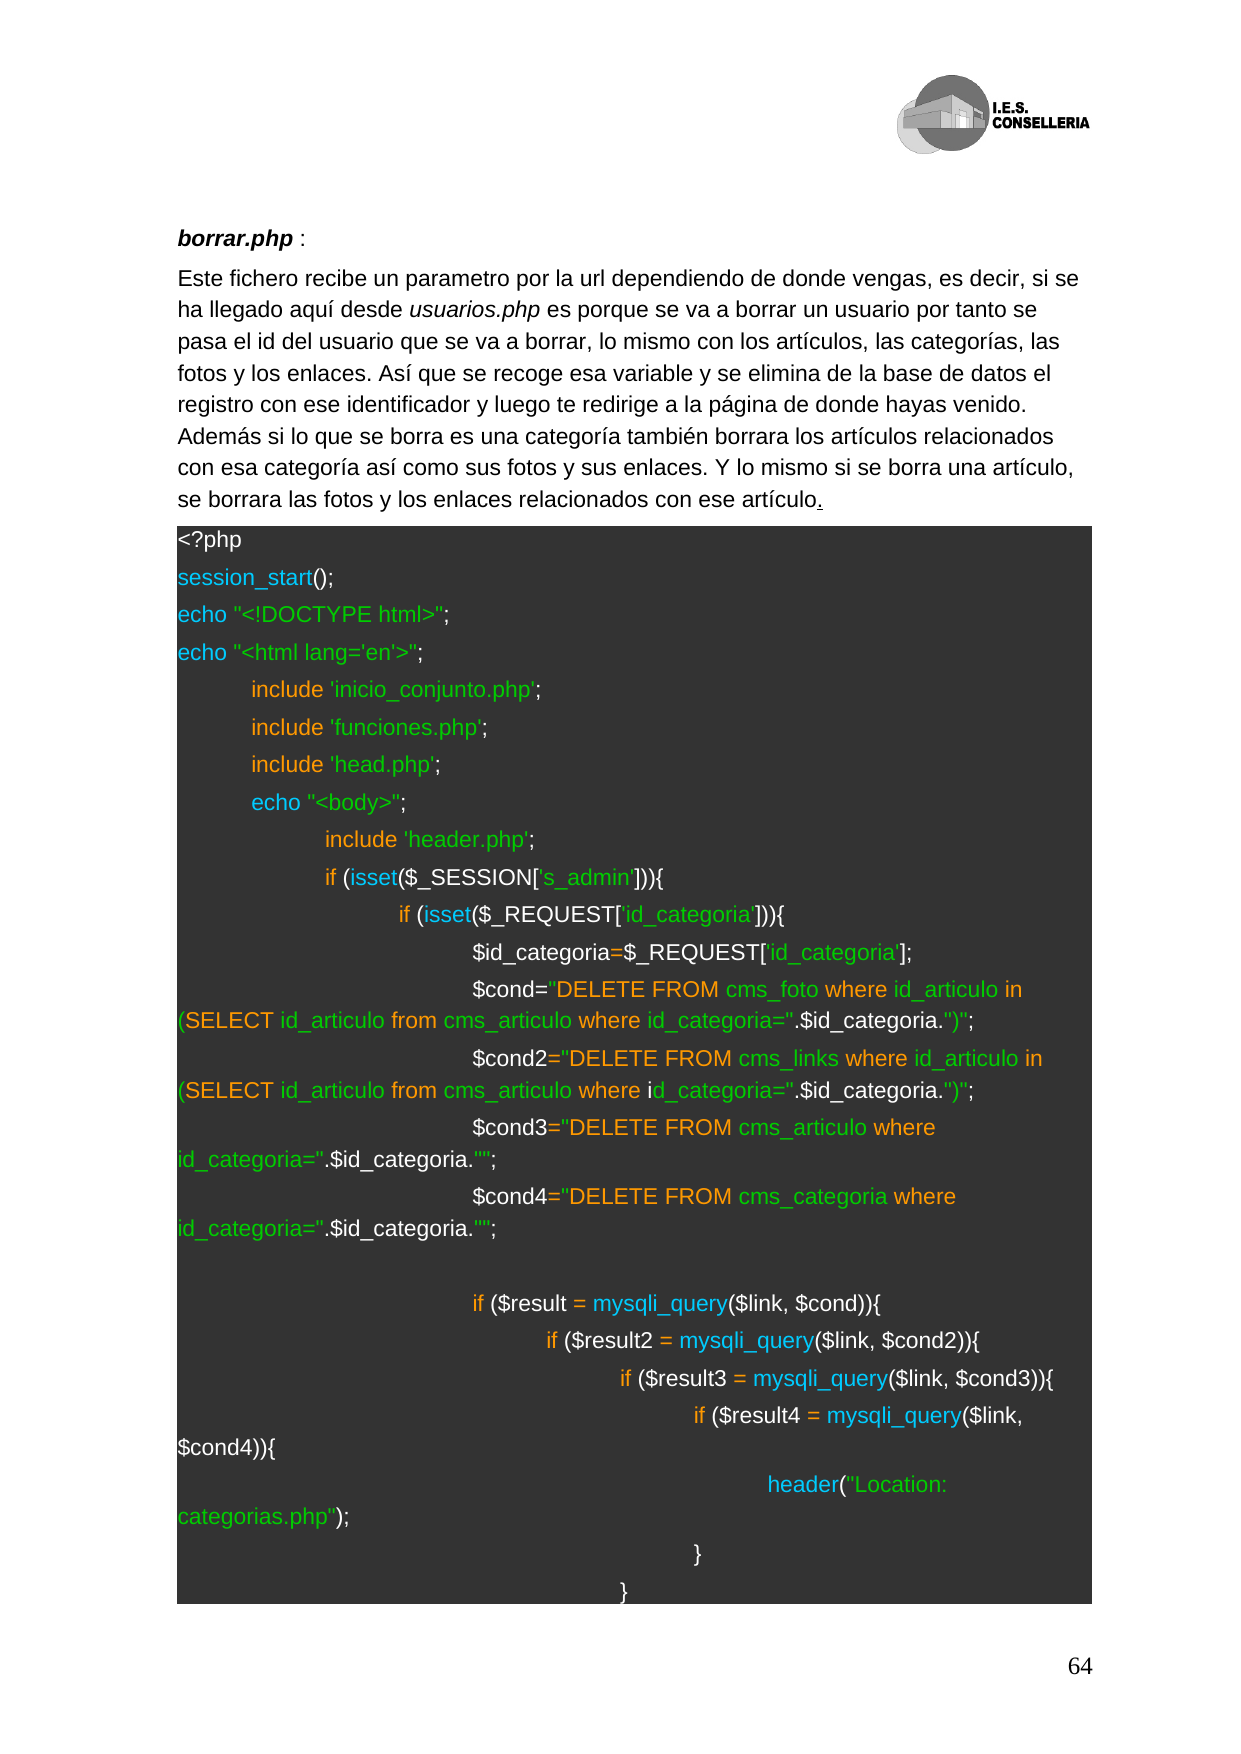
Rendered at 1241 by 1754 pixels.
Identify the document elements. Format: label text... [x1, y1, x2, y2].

text echo "<!DOCTYPE html>"; [177, 601, 1092, 627]
text <?php [177, 526, 1092, 552]
text echo "<body>"; [177, 788, 1092, 815]
text if (isset($_SESSION['s_admin'])){ [177, 863, 1092, 890]
text $cond3="DELETE FROM cms_articulo where id_categoria=".$id_categoria.""; [177, 1114, 1092, 1172]
text echo "<html lang='en'>"; [177, 638, 1092, 665]
text if ($result3 = mysqli_query($link, $cond3)){ [177, 1365, 1092, 1391]
picture [894, 73, 1093, 155]
text if (isset($_REQUEST['id_categoria'])){ [177, 901, 1092, 927]
text } [177, 1540, 1092, 1567]
text $id_categoria=$_REQUEST['id_categoria']; [177, 938, 1092, 965]
text $cond2="DELETE FROM cms_links where id_articulo in (SELECT id_articulo from cms_articulo where id_categoria=".$id_categoria.")"; [177, 1045, 1092, 1103]
text if ($result = mysqli_query($link, $cond)){ [177, 1290, 1092, 1316]
text header("Location: categorias.php"); [177, 1471, 1092, 1529]
text Este fichero recibe un parametro por la url dependiendo de donde vengas, es decir, si se ha llegado aquí desde usuarios.php es porque se va a borrar un usuario por tanto se pasa el id del usuario que se va a borrar, lo mismo con los artículos, las categorías, las fotos y los enlaces. Así que se recoge esa variable y se elimina de la base de datos el registro con ese identificador y luego te redirige a la página de donde hayas venido. Además si lo que se borra es una categoría también borrara los artículos relacionados con esa categoría así como sus fotos y sus enlaces. Y lo mismo si se borra una artículo, se borrara las fotos y los enlaces relacionados con ese artículo. [177, 265, 1092, 512]
text include 'inicio_conjunto.php'; [177, 676, 1092, 702]
text if ($result4 = mysqli_query($link, $cond4)){ [177, 1402, 1092, 1460]
text include 'header.php'; [177, 826, 1092, 852]
text if ($result2 = mysqli_query($link, $cond2)){ [177, 1327, 1092, 1353]
text include 'head.php'; [177, 751, 1092, 777]
text include 'funciones.php'; [177, 713, 1092, 740]
text $cond="DELETE FROM cms_foto where id_articulo in (SELECT id_articulo from cms_articulo where id_categoria=".$id_categoria.")"; [177, 976, 1092, 1034]
text session_start(); [177, 563, 1092, 590]
text } [177, 1578, 1092, 1604]
text $cond4="DELETE FROM cms_categoria where id_categoria=".$id_categoria.""; [177, 1183, 1092, 1241]
text borrar.php : [177, 224, 1092, 251]
